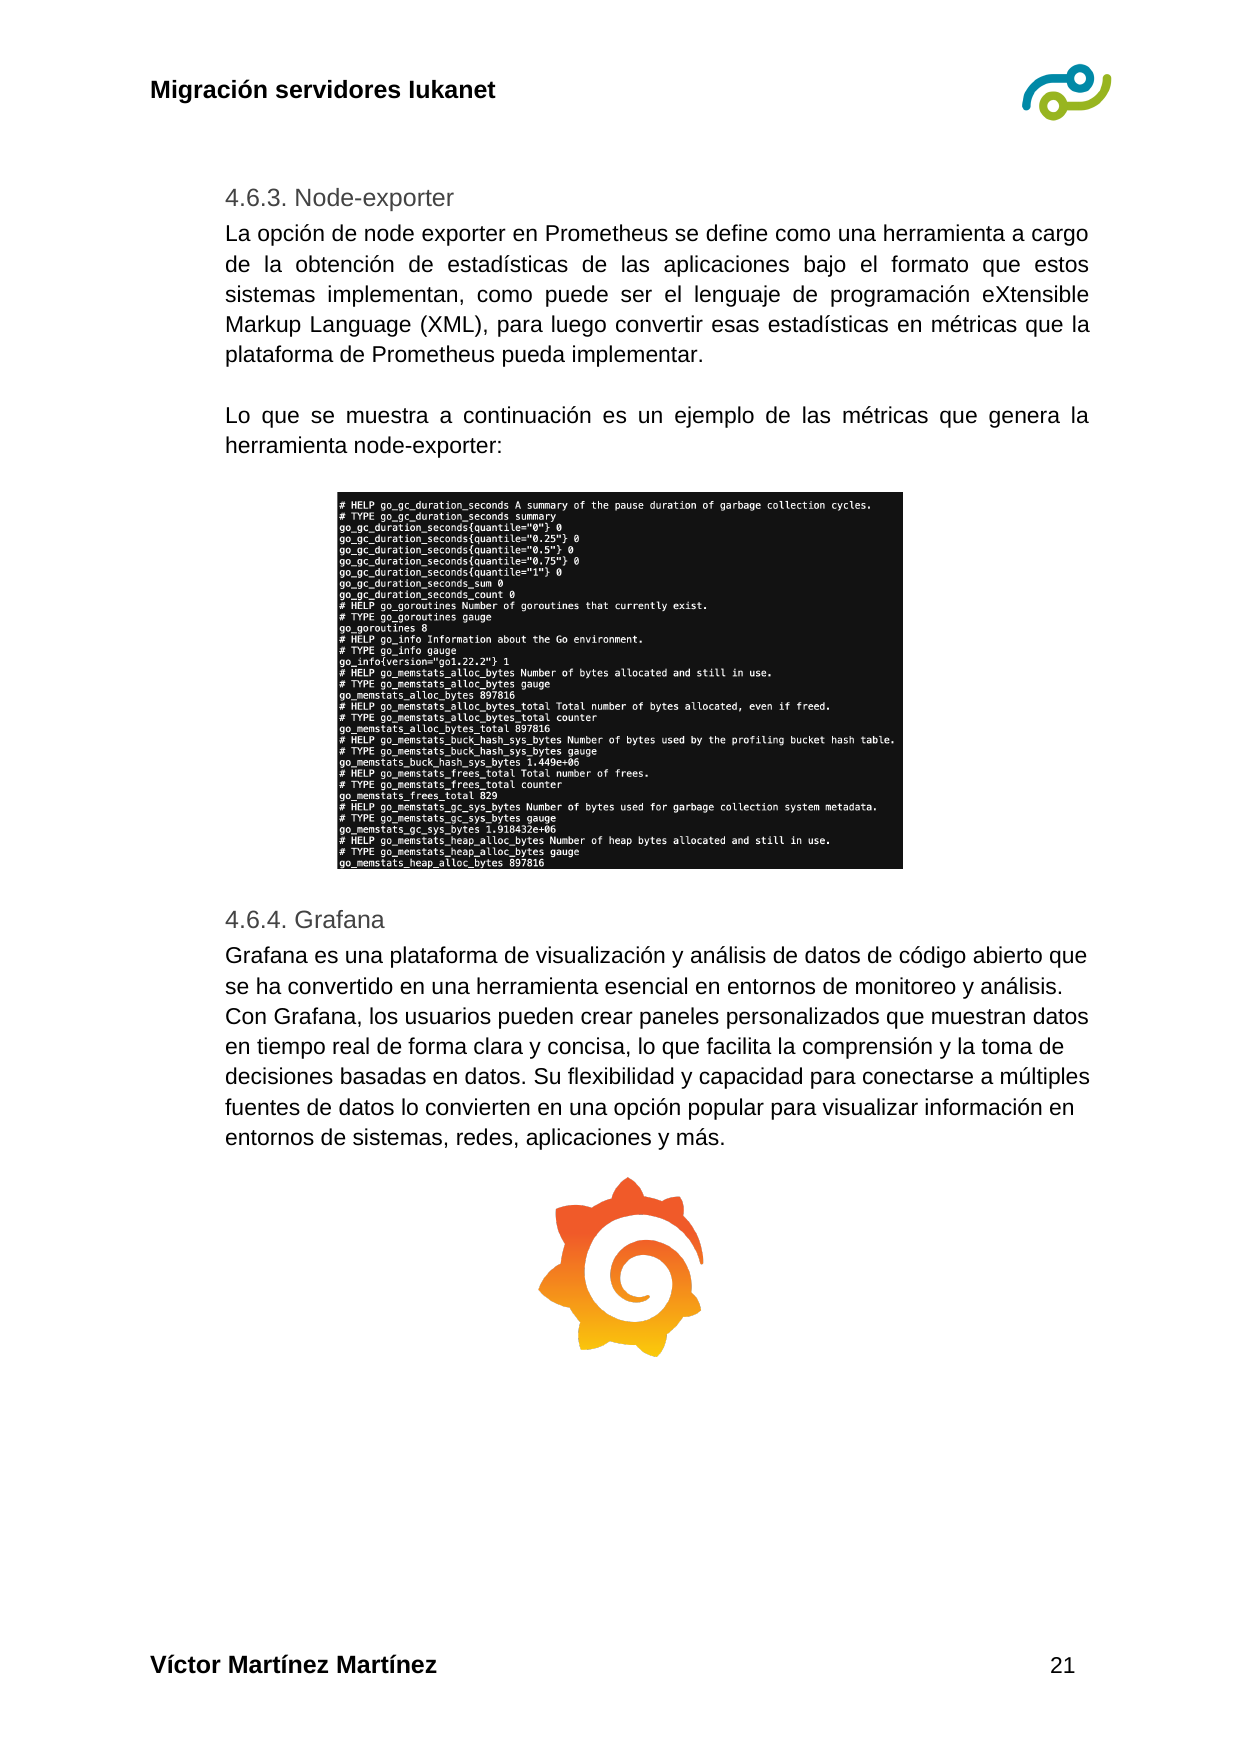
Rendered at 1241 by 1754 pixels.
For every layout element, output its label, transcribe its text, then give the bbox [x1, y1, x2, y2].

subtitle 4.6.3. Node-exporter [150, 183, 1090, 212]
text Grafana es una plataforma de visualización y análisis de datos de código abierto que se ha convertido en una herramienta esencial en entornos de monitoreo y análisis. Con Grafana, los usuarios pueden crear paneles personalizados que muestran datos en tiempo real de forma clara y concisa, lo que facilita la comprensión y la toma de decisiones basadas en datos. Su flexibilidad y capacidad para conectarse a múltiples fuentes de datos lo convierten en una opción popular para visualizar información en entornos de sistemas, redes, aplicaciones y más. [225, 942, 1090, 1150]
text Lo que se muestra a continuación es un ejemplo de las métricas que genera la herramienta node-exporter: [225, 402, 1090, 458]
text La opción de node exporter en Prometheus se define como una herramienta a cargo de la obtención de estadísticas de las aplicaciones bajo el formato que estos sistemas implementan, como puede ser el lenguaje de programación eXtensible Markup Language (XML), para luego convertir esas estadísticas en métricas que la plataforma de Prometheus pueda implementar. [225, 220, 1090, 368]
picture [337, 492, 903, 869]
picture [1018, 59, 1034, 122]
picture [531, 1177, 710, 1357]
subtitle 4.6.4. Grafana [150, 905, 1090, 934]
